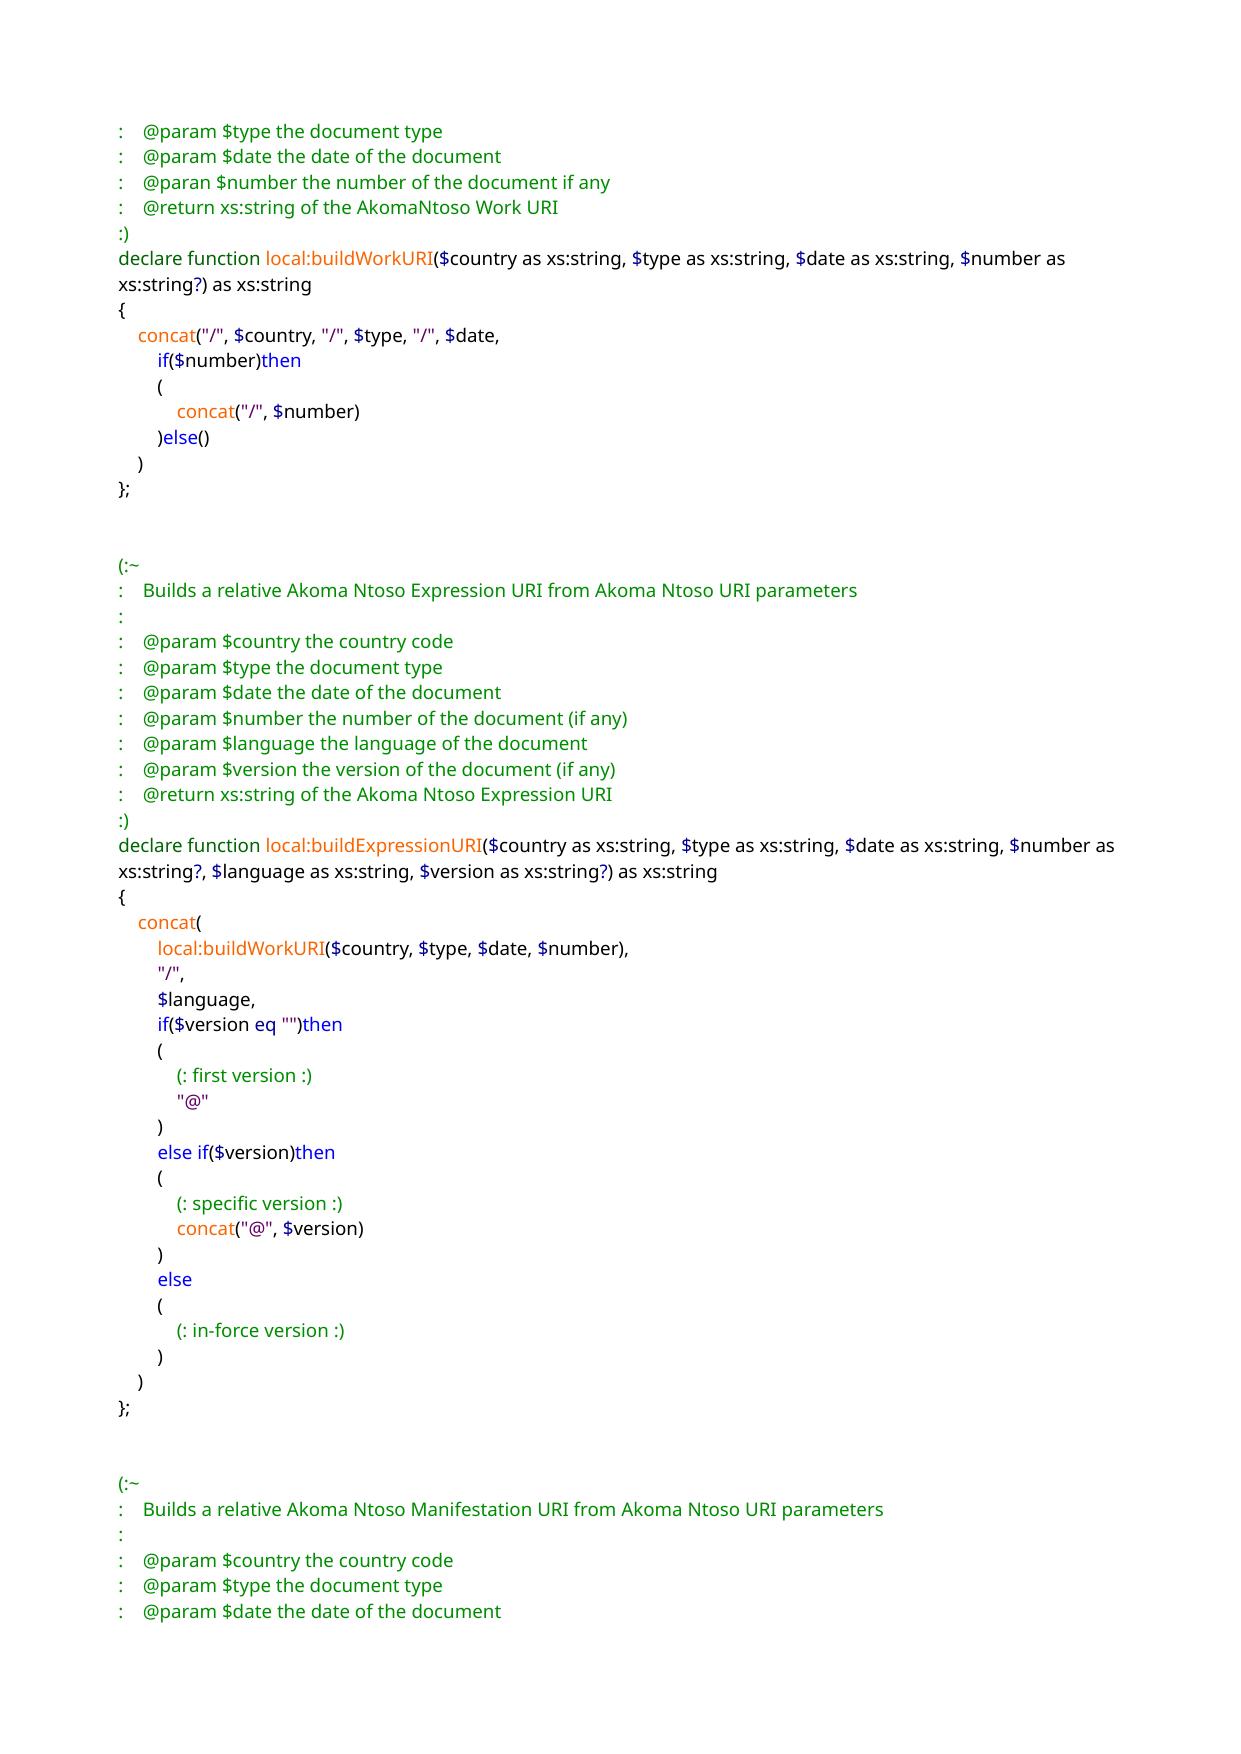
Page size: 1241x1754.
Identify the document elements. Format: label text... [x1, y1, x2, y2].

text : @param $type the document type [118, 118, 1122, 144]
text }; [118, 475, 1122, 501]
text : @return xs:string of the AkomaNtoso Work URI [118, 195, 1122, 220]
text : [118, 603, 1122, 628]
text }; [118, 1394, 1122, 1420]
text : Builds a relative Akoma Ntoso Manifestation URI from Akoma Ntoso URI parameters [118, 1496, 1122, 1522]
text $language, [118, 986, 1122, 1011]
text : @param $country the country code [118, 628, 1122, 654]
text : @param $number the number of the document (if any) [118, 705, 1122, 731]
text : @param $type the document type [118, 654, 1122, 679]
text : @paran $number the number of the document if any [118, 169, 1122, 195]
text { [118, 297, 1122, 322]
text concat("/", $country, "/", $type, "/", $date, [118, 322, 1122, 348]
text ( [118, 1164, 1122, 1190]
text ) [118, 1343, 1122, 1369]
text : Builds a relative Akoma Ntoso Expression URI from Akoma Ntoso URI parameters [118, 577, 1122, 603]
text ) [118, 1369, 1122, 1394]
text (: in-force version :) [118, 1318, 1122, 1343]
text "@" [118, 1088, 1122, 1113]
text :) [118, 220, 1122, 246]
text (: specific version :) [118, 1190, 1122, 1216]
text if($version eq "")then [118, 1011, 1122, 1037]
text : @param $version the version of the document (if any) [118, 756, 1122, 782]
text declare function local:buildExpressionURI($country as xs:string, $type as xs:string, $date as xs:string, $number as xs:string?, $language as xs:string, $version as xs:string?) as xs:string [118, 833, 1122, 884]
text :) [118, 807, 1122, 833]
text else [118, 1267, 1122, 1292]
text : @param $date the date of the document [118, 1598, 1122, 1624]
text : @return xs:string of the Akoma Ntoso Expression URI [118, 782, 1122, 807]
text : @param $type the document type [118, 1573, 1122, 1598]
text ) [118, 450, 1122, 475]
text ) [118, 1113, 1122, 1139]
text )else() [118, 424, 1122, 450]
text : @param $language the language of the document [118, 731, 1122, 756]
text (:~ [118, 1471, 1122, 1496]
text if($number)then [118, 348, 1122, 373]
text concat( [118, 909, 1122, 935]
text ) [118, 1241, 1122, 1267]
text : [118, 1522, 1122, 1547]
text : @param $date the date of the document [118, 679, 1122, 705]
text concat("@", $version) [118, 1216, 1122, 1241]
text { [118, 884, 1122, 909]
text ( [118, 1037, 1122, 1062]
text declare function local:buildWorkURI($country as xs:string, $type as xs:string, $date as xs:string, $number as xs:string?) as xs:string [118, 246, 1122, 297]
text "/", [118, 960, 1122, 986]
text else if($version)then [118, 1139, 1122, 1164]
text ( [118, 373, 1122, 399]
text (:~ [118, 552, 1122, 577]
text (: first version :) [118, 1062, 1122, 1088]
text ( [118, 1292, 1122, 1318]
text : @param $country the country code [118, 1547, 1122, 1573]
text local:buildWorkURI($country, $type, $date, $number), [118, 935, 1122, 960]
text : @param $date the date of the document [118, 144, 1122, 169]
text concat("/", $number) [118, 399, 1122, 424]
